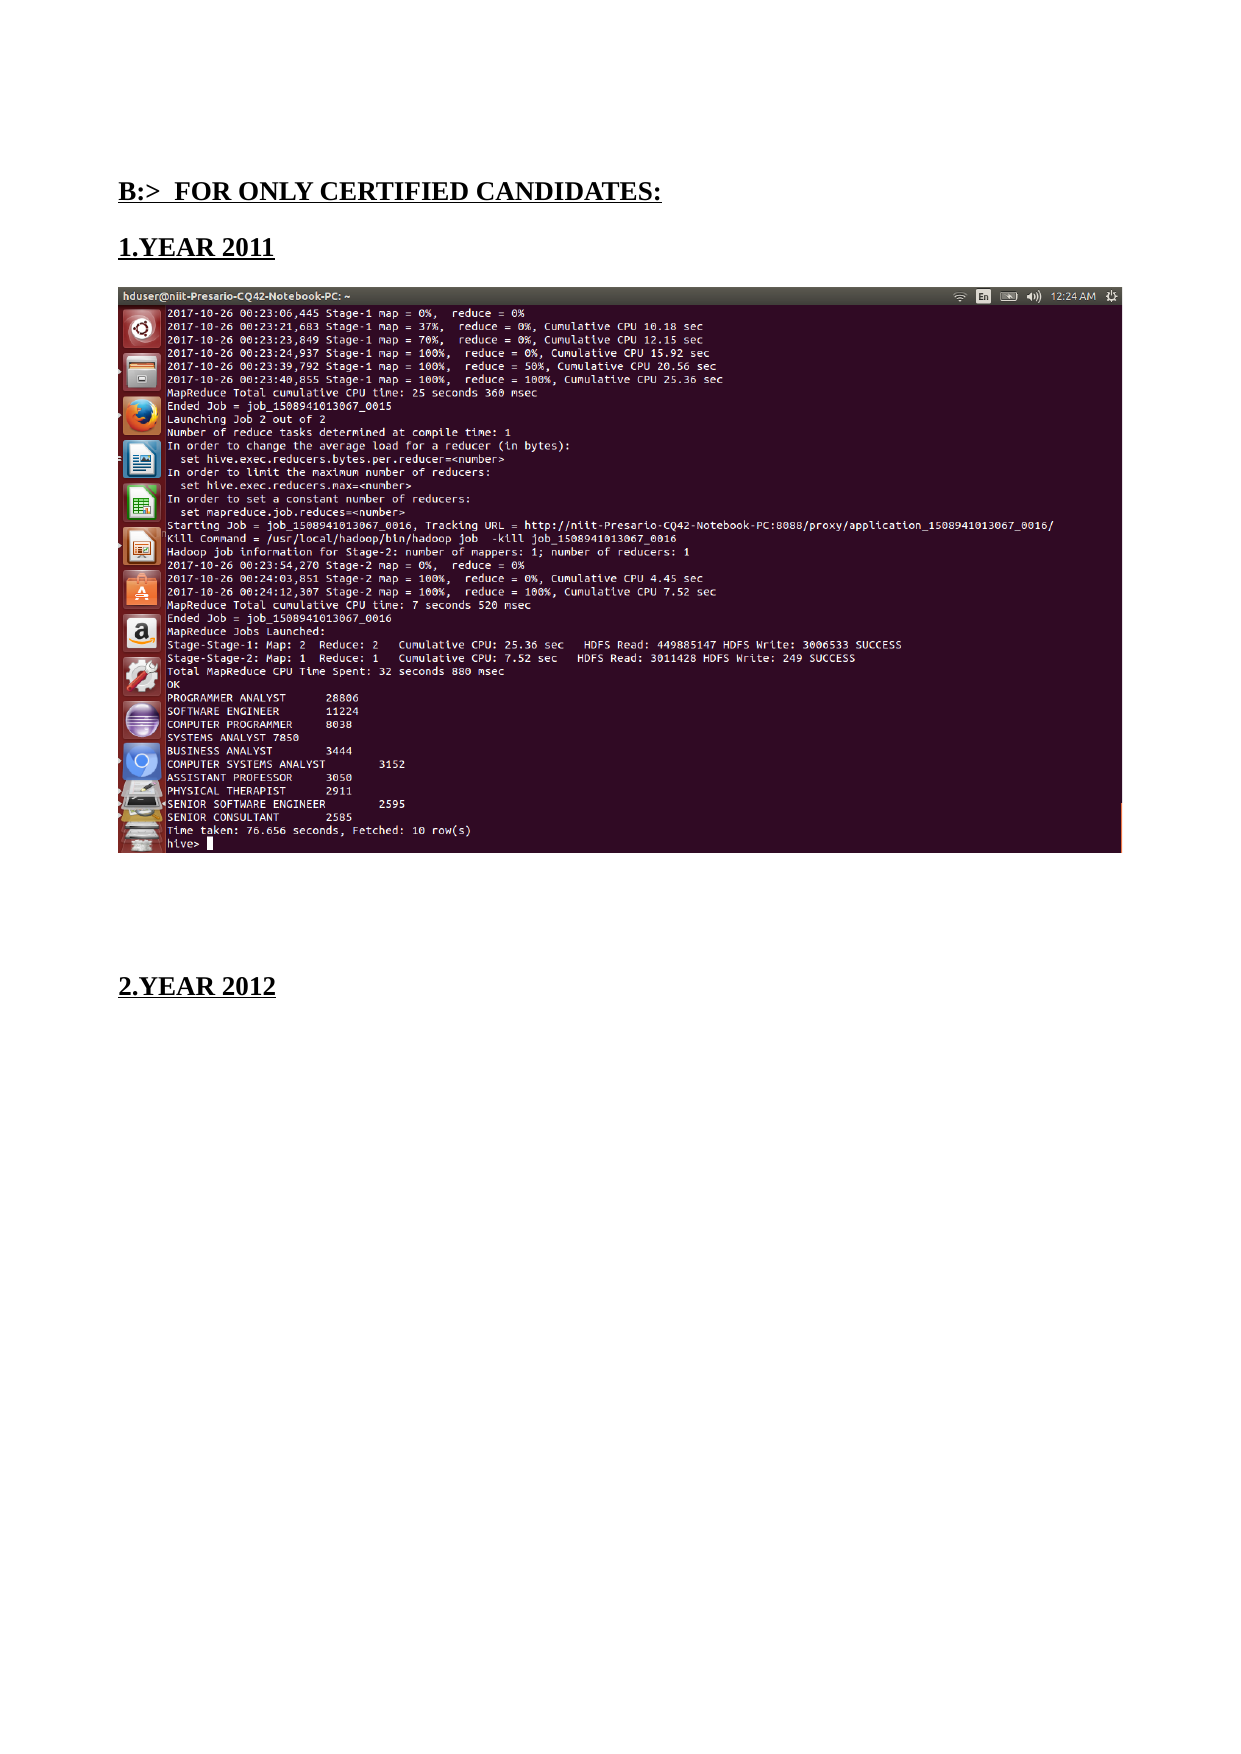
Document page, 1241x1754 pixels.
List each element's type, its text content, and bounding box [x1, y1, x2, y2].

picture [118, 287, 1123, 853]
text 2.YEAR 2012 [118, 970, 1122, 1001]
text B:> FOR ONLY CERTIFIED CANDIDATES: [118, 175, 1122, 206]
text 1.YEAR 2011 [118, 231, 1122, 262]
